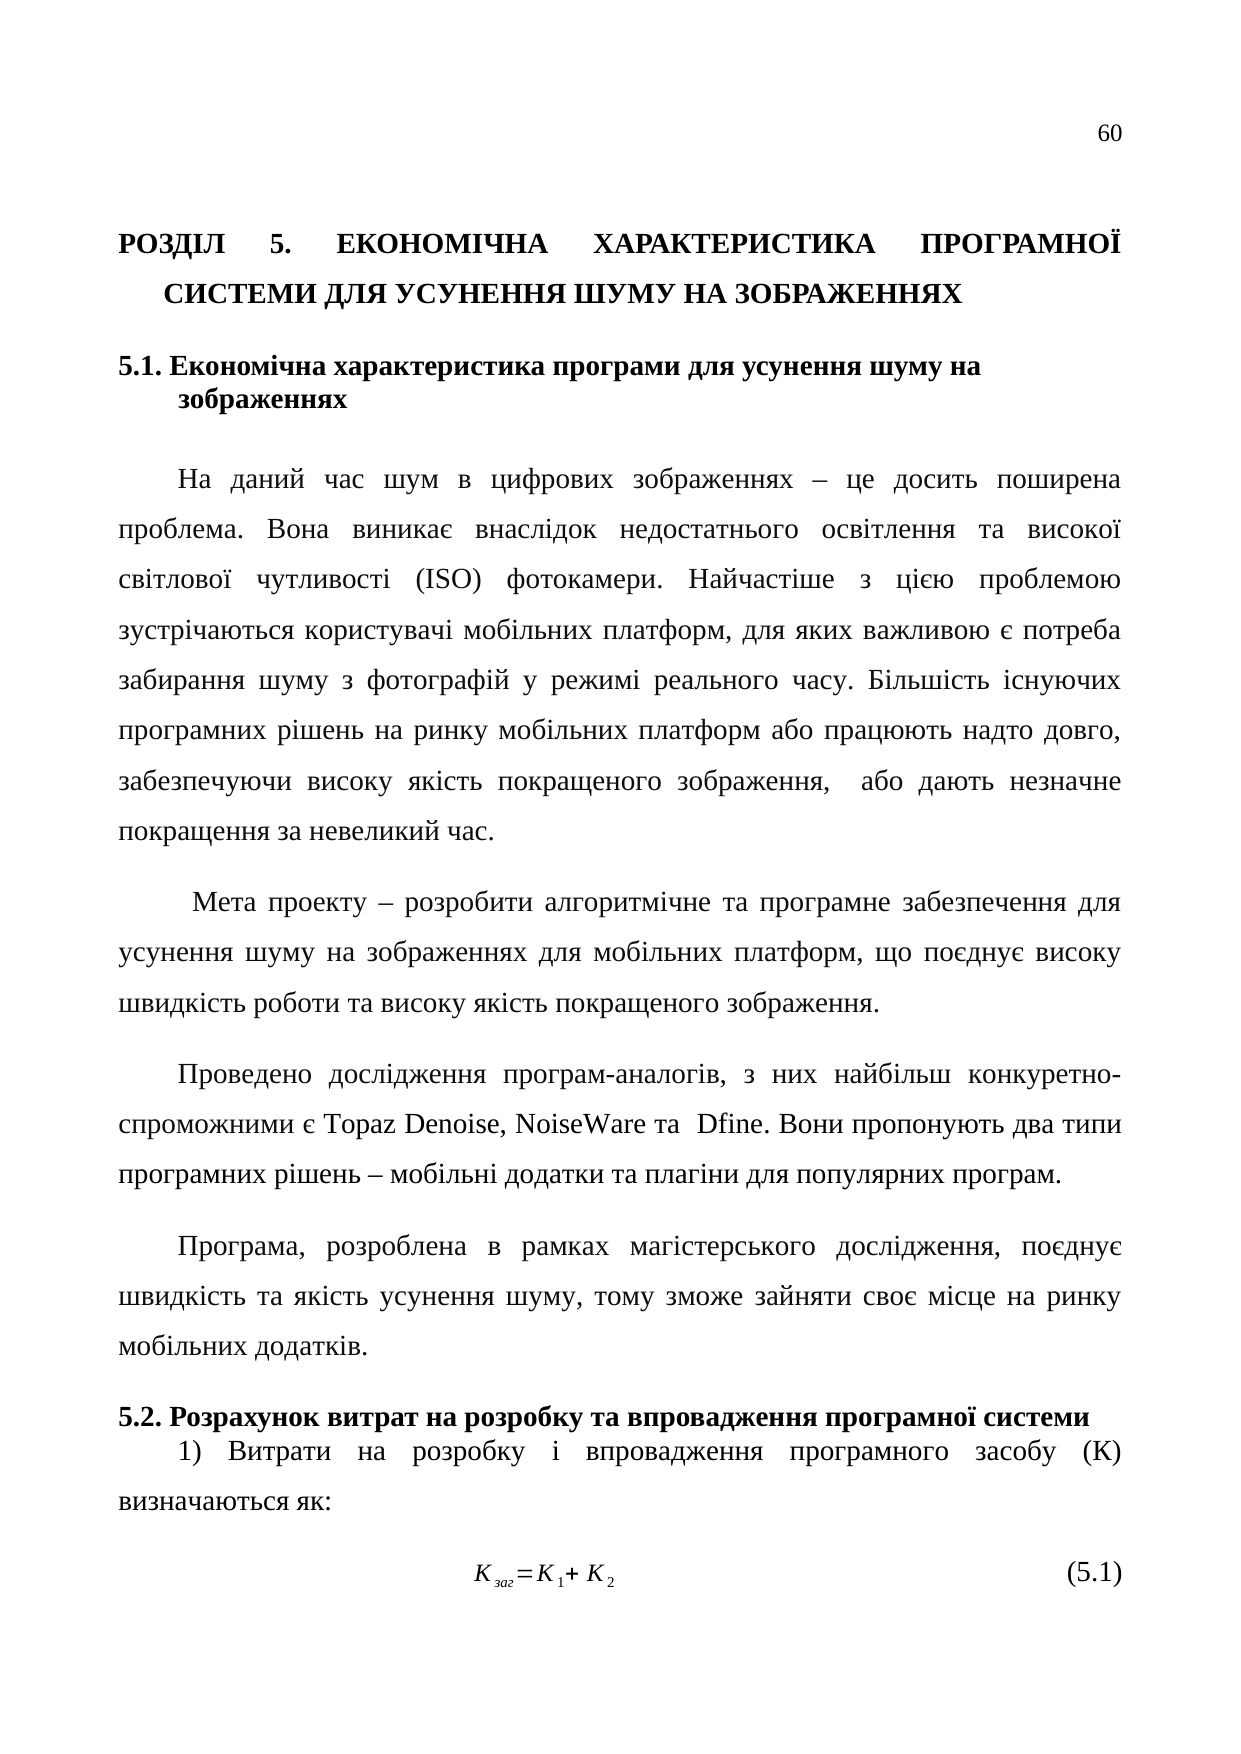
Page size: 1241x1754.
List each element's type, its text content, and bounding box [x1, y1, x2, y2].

text Проведено дослідження програм-аналогів, з них найбільш конкуретно-спроможними є Topaz Denoise, NoiseWare та Dfine. Вони пропонують два типи програмних рішень – мобільні додатки та плагіни для популярних програм. [118, 1056, 1122, 1190]
text Мета проекту – розробити алгоритмічне та програмне забезпечення для усунення шуму на зображеннях для мобільних платформ, що поєднує високу швидкість роботи та високу якість покращеного зображення. [118, 884, 1122, 1018]
subtitle 5.2. Розрахунок витрат на розробку та впровадження програмної системи [118, 1399, 1122, 1433]
text На даний час шум в цифрових зображеннях – це досить поширена проблема. Вона виникає внаслідок недостатнього освітлення та високої світлової чутливості (ISO) фотокамери. Найчастіше з цією проблемою зустрічаються користувачі мобільних платформ, для яких важливою є потреба забирання шуму з фотографій у режимі реального часу. Більшість існуючих програмних рішень на ринку мобільних платформ або працюють надто довго, забезпечуючи високу якість покращеного зображення, або дають незначне покращення за невеликий час. [118, 461, 1122, 847]
subtitle 5.1. Економічна характеристика програми для усунення шуму на зображеннях [118, 348, 1122, 415]
text 1) Витрати на розробку і впровадження програмного засобу (К) визначаються як: [118, 1433, 1122, 1517]
text Програма, розроблена в рамках магістерського дослідження, поєднує швидкість та якість усунення шуму, тому зможе зайняти своє місце на ринку мобільних додатків. [118, 1228, 1122, 1362]
subtitle РОЗДІЛ 5. ЕКОНОМІЧНА ХАРАКТЕРИСТИКА ПРОГРАМНОЇ СИСТЕМИ ДЛЯ УСУНЕННЯ ШУМУ НА ЗОБРАЖЕННЯХ [118, 226, 1122, 310]
text (5.1) [118, 1554, 1122, 1591]
